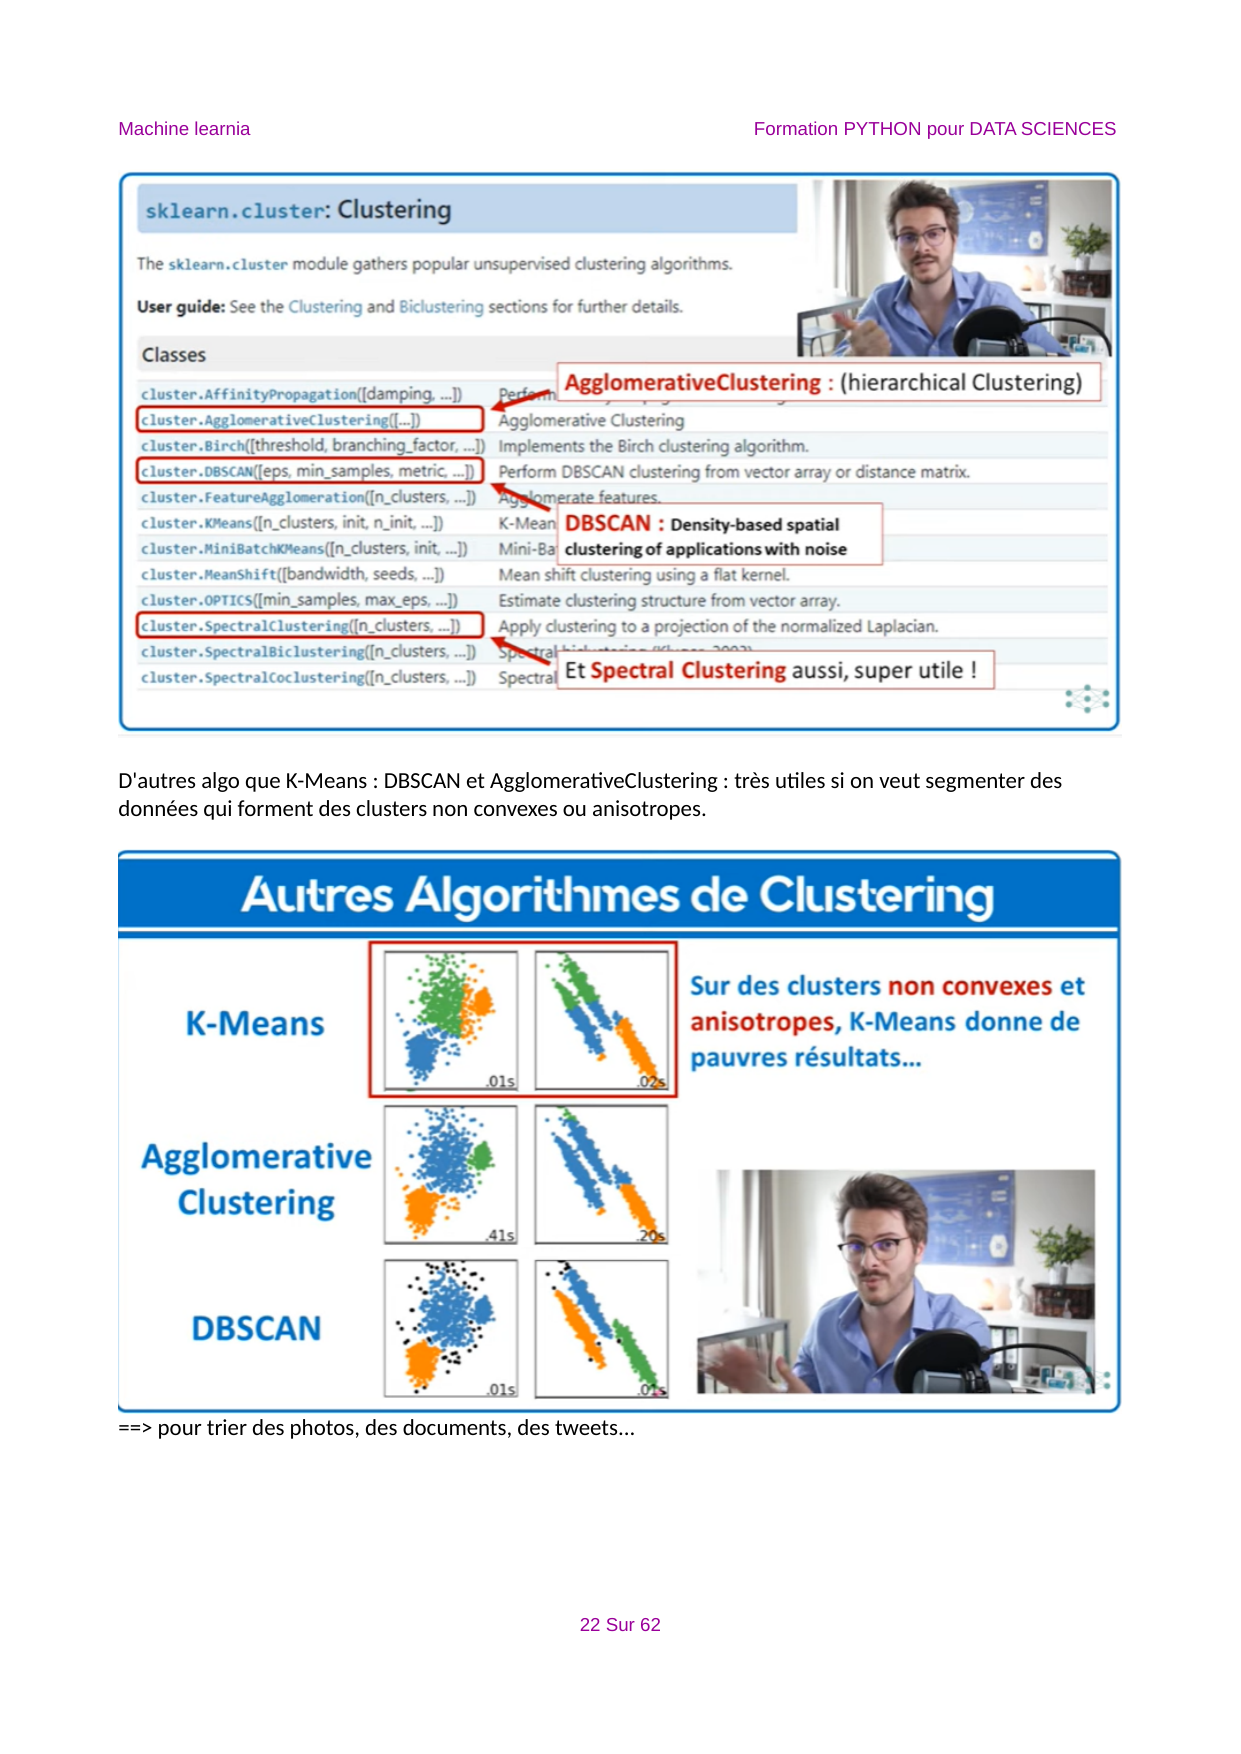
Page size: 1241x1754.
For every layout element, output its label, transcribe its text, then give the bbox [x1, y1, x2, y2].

picture [118, 849, 1122, 1414]
text ==> pour trier des photos, des documents, des tweets... [118, 1414, 1122, 1441]
text D'autres algo que K-Means : DBSCAN et AgglomerativeClustering : très utiles si on veut segmenter des données qui forment des clusters non convexes ou anisotropes. [118, 766, 1122, 822]
picture [118, 169, 1122, 738]
